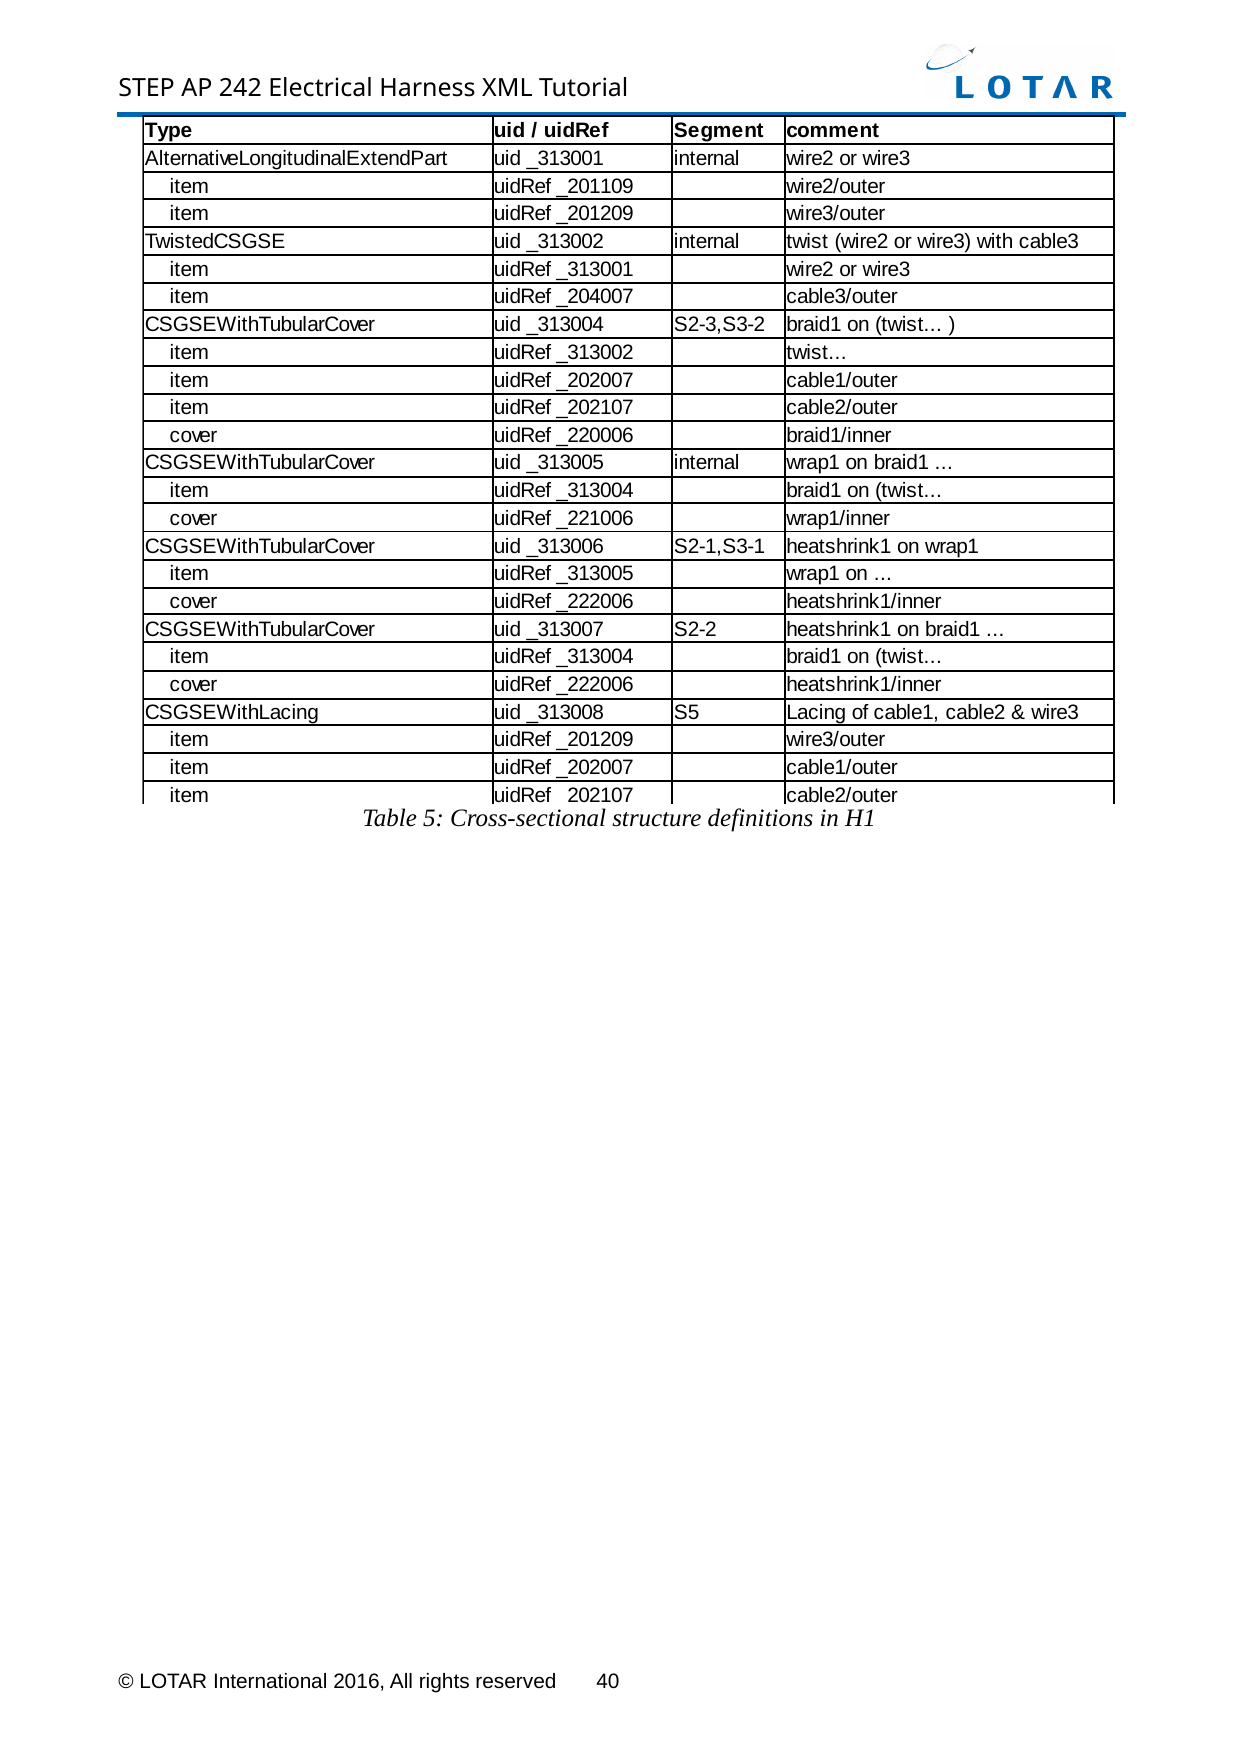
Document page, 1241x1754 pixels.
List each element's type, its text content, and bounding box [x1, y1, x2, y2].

text Table 5: Cross-sectional structure definitions in H1 [133, 166, 1107, 832]
